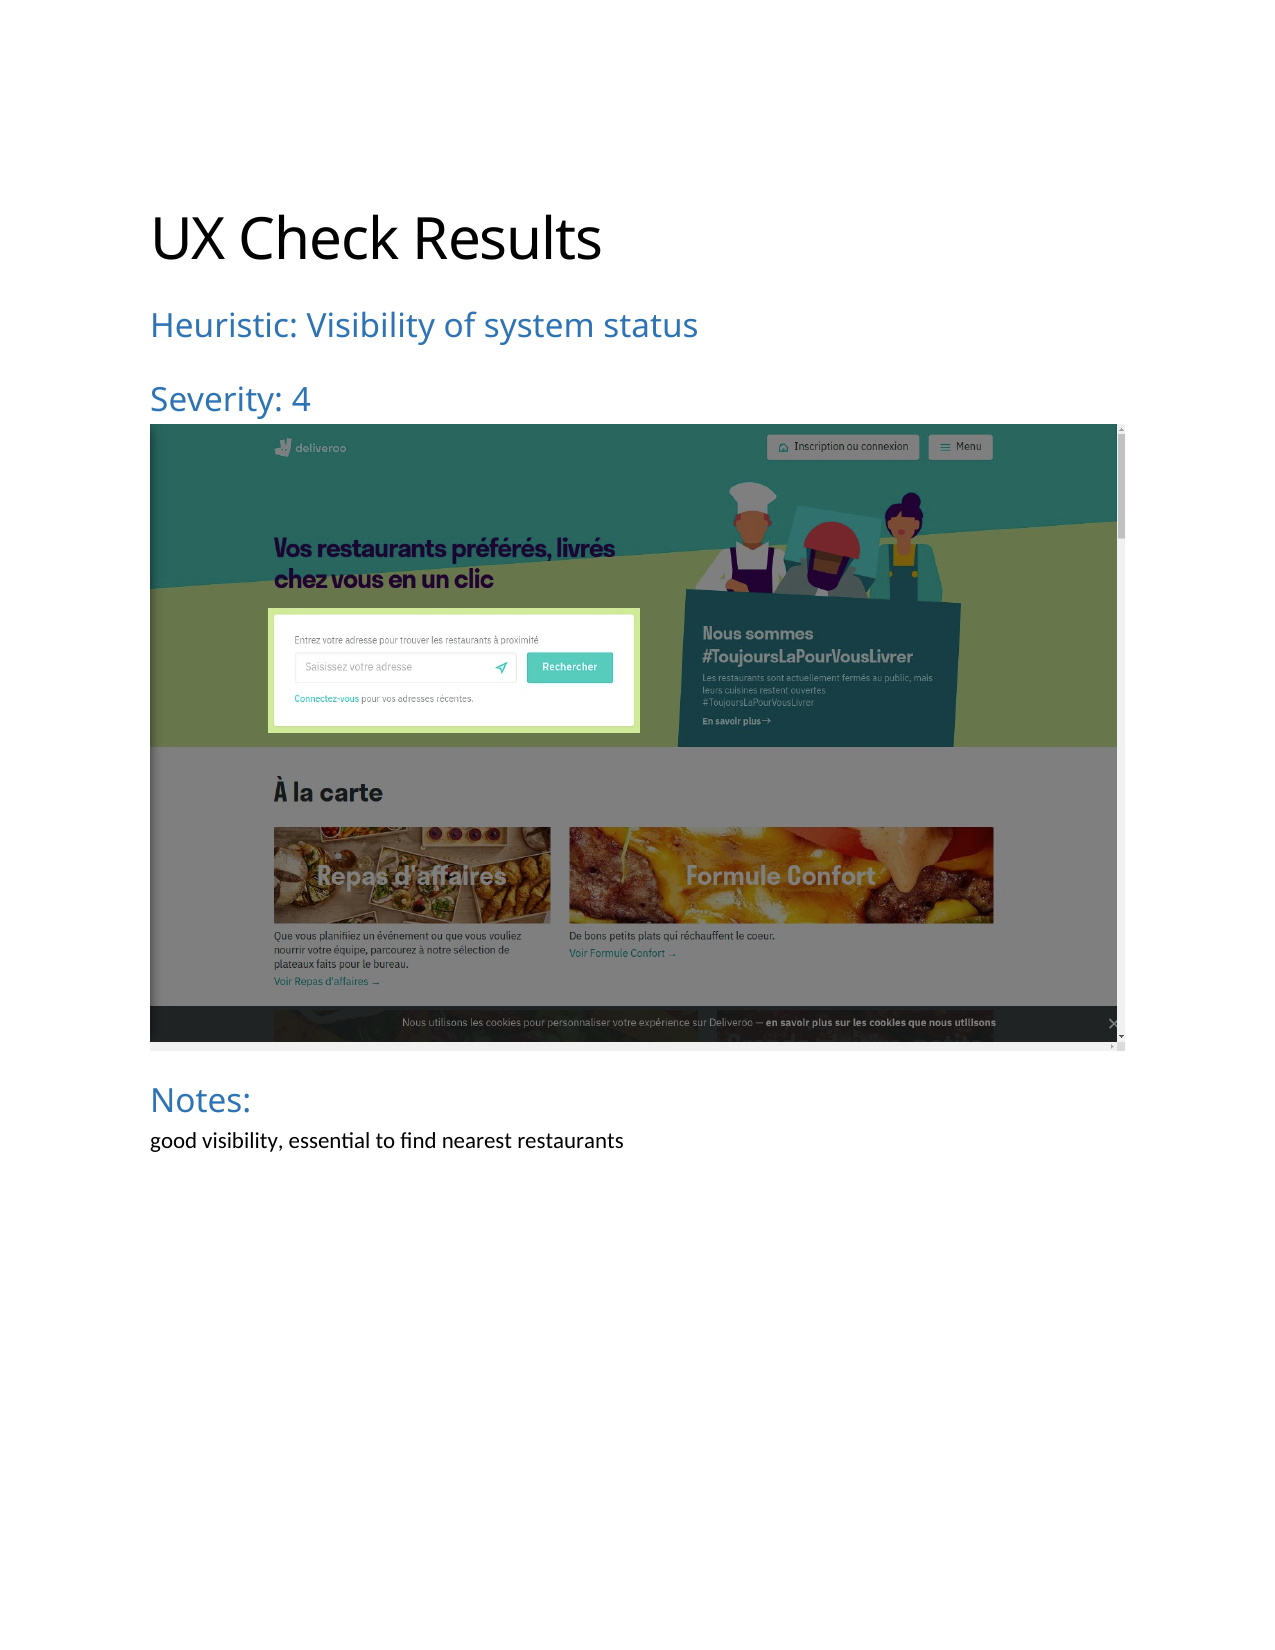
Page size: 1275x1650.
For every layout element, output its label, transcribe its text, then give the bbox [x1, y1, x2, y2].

subtitle Heuristic: Visibility of system status [150, 301, 1125, 347]
picture [150, 424, 1125, 1051]
text good visibility, essential to find nearest restaurants [150, 1126, 1125, 1154]
subtitle Notes: [150, 1077, 1125, 1123]
subtitle Severity: 4 [150, 375, 1125, 421]
title UX Check Results [150, 197, 1125, 276]
